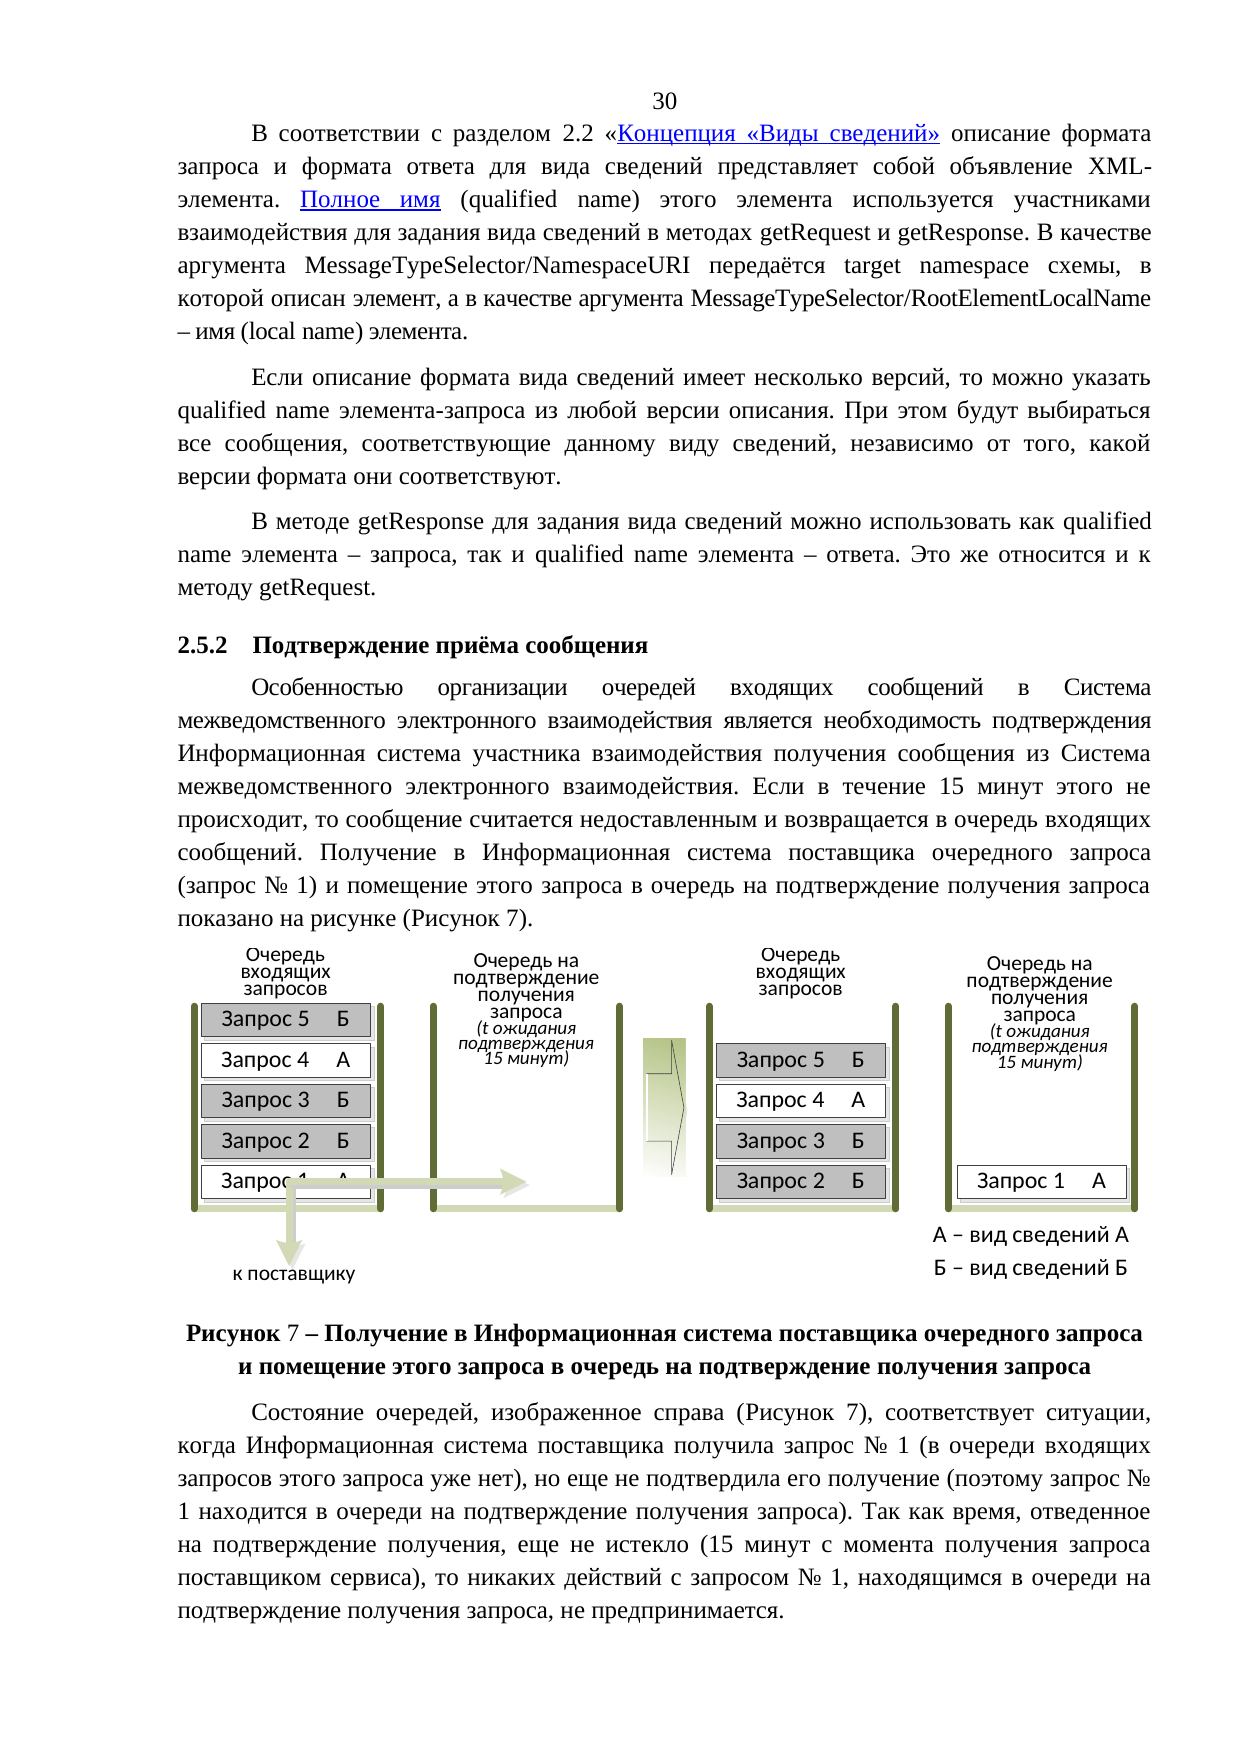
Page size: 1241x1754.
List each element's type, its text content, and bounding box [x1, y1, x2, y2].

text В соответствии с разделом 2.2 «Концепция «Виды сведений» описание формата запроса и формата ответа для вида сведений представляет собой объявление XML-элемента. Полное имя (qualified name) этого элемента используется участниками взаимодействия для задания вида сведений в методах getRequest и getResponse. В качестве аргумента MessageTypeSelector/NamespaceURI передаётся target namespace схемы, в которой описан элемент, а в качестве аргумента MessageTypeSelector/RootElementLocalName – имя (local name) элемента. [177, 118, 1152, 345]
text В методе getResponse для задания вида сведений можно использовать как qualified name элемента – запроса, так и qualified name элемента – ответа. Это же относится и к методу getRequest. [177, 506, 1152, 601]
text Рисунок 7 – Получение в Информационная система поставщика очередного запроса и помещение этого запроса в очередь на подтверждение получения запроса [177, 1318, 1152, 1380]
text Если описание формата вида сведений имеет несколько версий, то можно указать qualified name элемента-запроса из любой версии описания. При этом будут выбираться все сообщения, соответствующие данному виду сведений, независимо от того, какой версии формата они соответствуют. [177, 362, 1152, 489]
text Особенностью организации очередей входящих сообщений в Система межведомственного электронного взаимодействия является необходимость подтверждения Информационная система участника взаимодействия получения сообщения из Система межведомственного электронного взаимодействия. Если в течение 15 минут этого не происходит, то сообщение считается недоставленным и возвращается в очередь входящих сообщений. Получение в Информационная система поставщика очередного запроса (запрос № 1) и помещение этого запроса в очередь на подтверждение получения запроса показано на рисунке (Рисунок 7777). [177, 672, 1152, 932]
text Состояние очередей, изображенное справа (Рисунок 7)7777, соответствует ситуации, когда Информационная система поставщика получила запрос № 1 (в очереди входящих запросов этого запроса уже нет), но еще не подтвердила его получение (поэтому запрос № 1 находится в очереди на подтверждение получения запроса). Так как время, отведенное на подтверждение получения, еще не истекло (15 минут с момента получения запроса поставщиком сервиса), то никаких действий с запросом № 1, находящимся в очереди на подтверждение получения запроса, не предпринимается. [177, 1397, 1152, 1624]
subtitle Подтверждение приёма сообщения [177, 630, 1152, 659]
